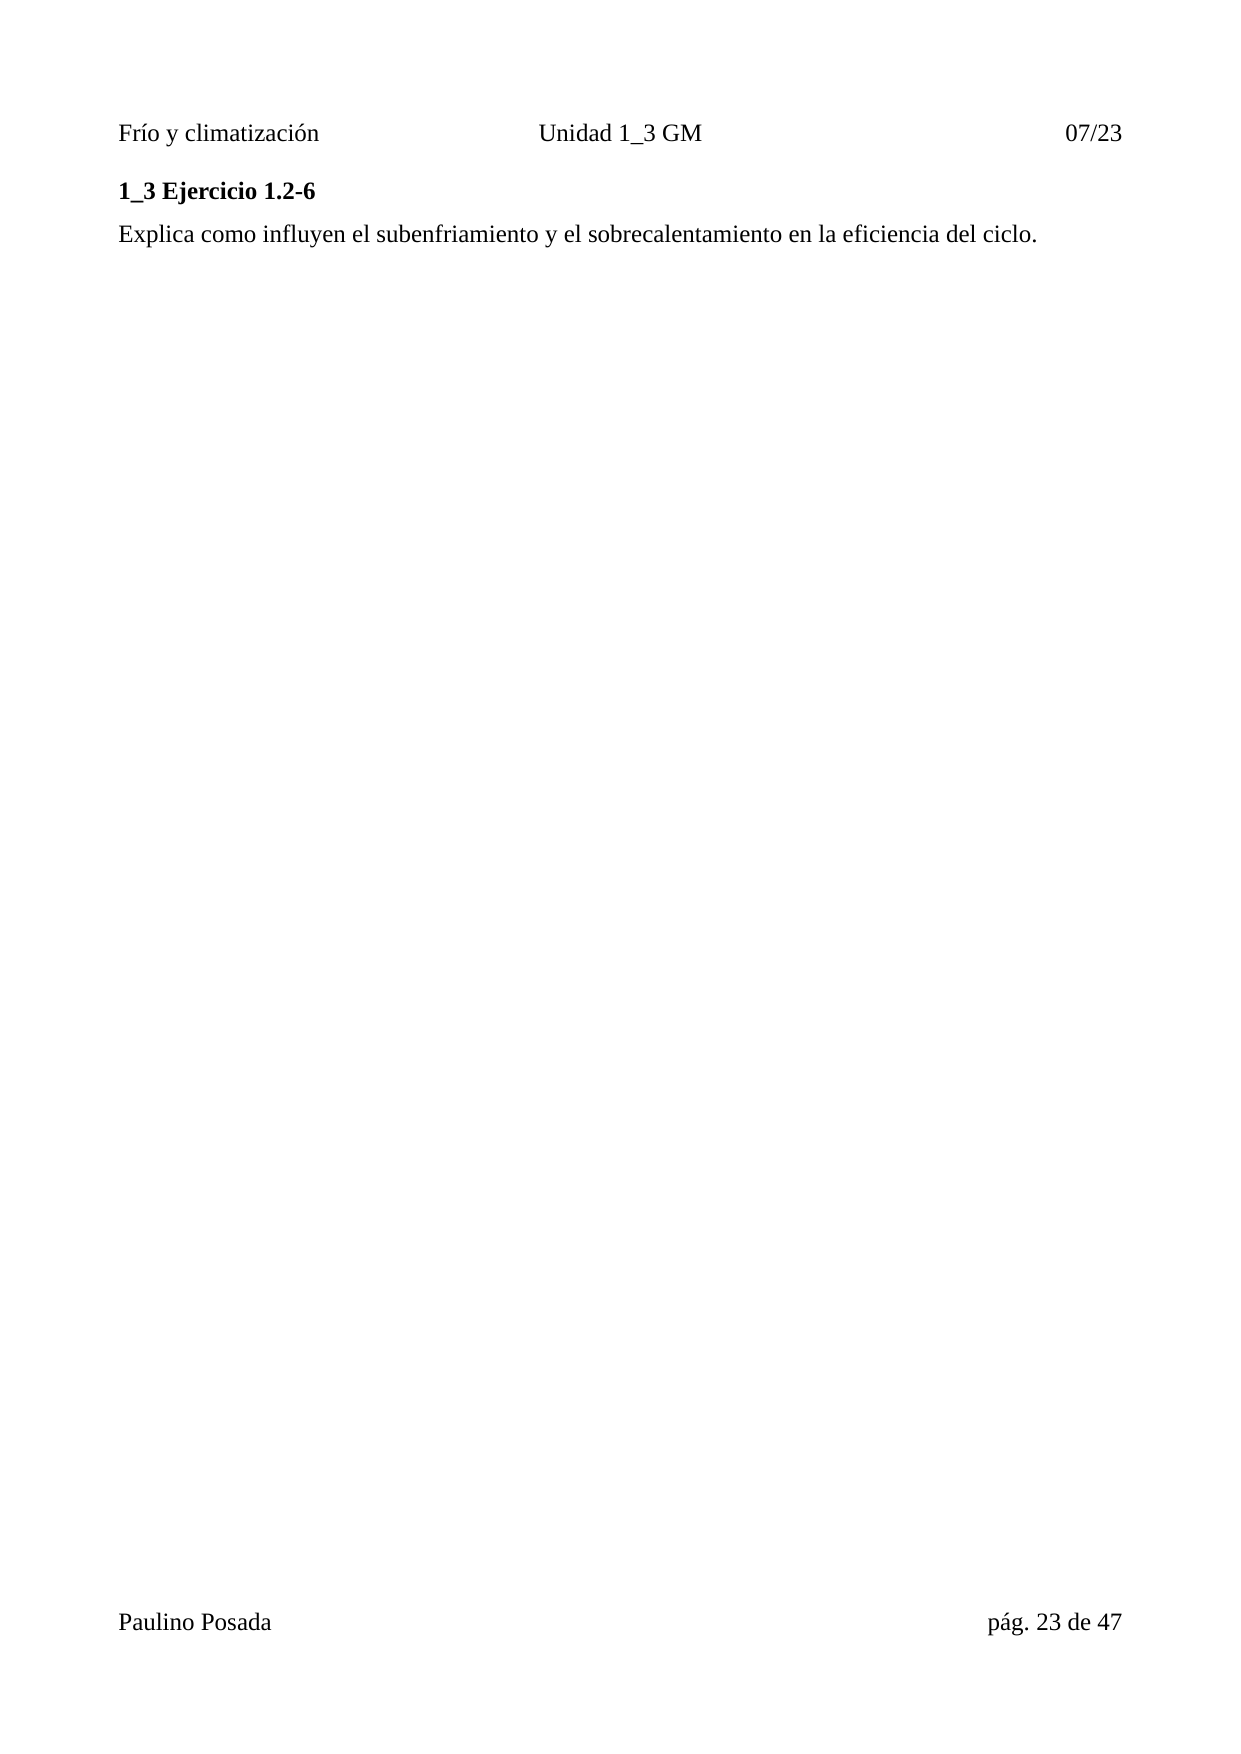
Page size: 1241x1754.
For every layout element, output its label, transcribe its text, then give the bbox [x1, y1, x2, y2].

text 1_3 Ejercicio 1.2-6 [118, 176, 1122, 205]
text Explica como influyen el subenfriamiento y el sobrecalentamiento en la eficiencia del ciclo. [118, 219, 1122, 248]
